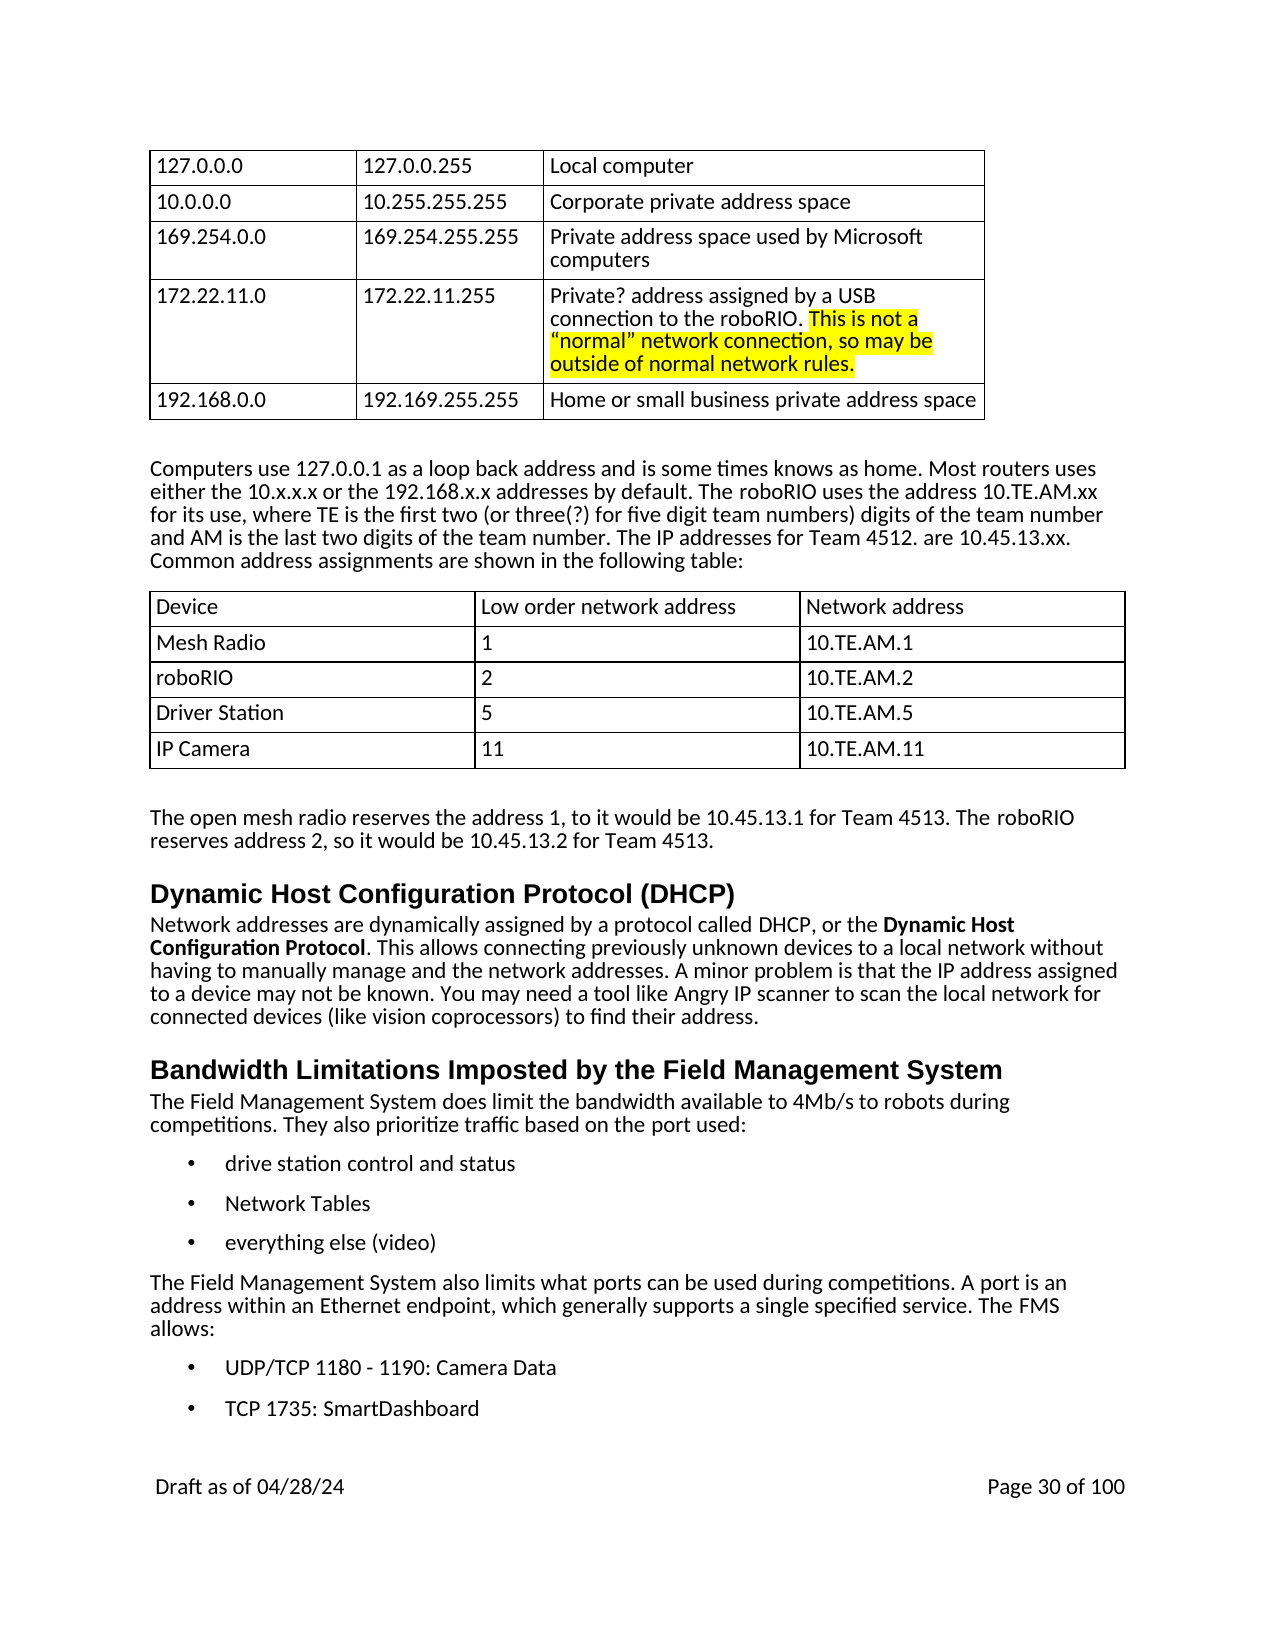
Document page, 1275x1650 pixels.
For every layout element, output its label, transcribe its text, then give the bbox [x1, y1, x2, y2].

text Computers use 127.0.0.1 as a loop back address and is some times knows as home. Most routers uses either the 10.x.x.x or the 192.168.x.x addresses by default. The roboRIO uses the address 10.TE.AM.xx for its use, where TE is the first two (or three(?) for five digit team numbers) digits of the team number and AM is the last two digits of the team number. The IP addresses for Team 4512. are 10.45.13.xx. Common address assignments are shown in the following table: [150, 459, 1125, 574]
table_cell 192.168.0.0 [151, 384, 356, 419]
table_header Low order network address [476, 592, 799, 626]
table_header Device [151, 592, 474, 626]
table_cell 127.0.0.0 [151, 151, 356, 185]
table_cell Corporate private address space [544, 186, 984, 221]
text The Field Management System does limit the bandwidth available to 4Mb/s to robots during competitions. They also prioritize traffic based on the port used: [150, 1092, 1125, 1138]
table_cell 169.254.0.0 [151, 222, 356, 279]
table_cell Mesh Radio [151, 627, 474, 661]
subtitle Dynamic Host Configuration Protocol (DHCP) [150, 879, 1125, 909]
list drive station control and status [187, 1154, 1125, 1177]
table_cell 169.254.255.255 [357, 222, 543, 279]
table_cell 10.255.255.255 [357, 186, 543, 221]
table_cell 10.TE.AM.1 [801, 627, 1124, 661]
table_cell 10.TE.AM.11 [801, 733, 1124, 768]
table_cell 1 [476, 627, 799, 661]
list everything else (video) [187, 1233, 1125, 1256]
table_cell 2 [476, 663, 799, 697]
table_cell Local computer [544, 151, 984, 185]
list UDP/TCP 1180 - 1190: Camera Data [187, 1358, 1125, 1381]
table_cell roboRIO [151, 663, 474, 697]
table_header Network address [801, 592, 1124, 626]
table_cell 172.22.11.255 [357, 280, 543, 383]
table_cell Driver Station [151, 698, 474, 732]
text The Field Management System also limits what ports can be used during competitions. A port is an address within an Ethernet endpoint, which generally supports a single specified service. The FMS allows: [150, 1273, 1125, 1342]
table_cell Private? address assigned by a USB connection to the roboRIO. This is not a “normal” network connection, so may be outside of normal network rules. [544, 280, 984, 383]
table_cell IP Camera [151, 733, 474, 768]
subtitle Bandwidth Limitations Imposted by the Field Management System [150, 1055, 1125, 1086]
list TCP 1735: SmartDashboard [187, 1399, 1125, 1422]
table_cell Home or small business private address space [544, 384, 984, 419]
table_cell 5 [476, 698, 799, 732]
table_cell 172.22.11.0 [151, 280, 356, 383]
text Network addresses are dynamically assigned by a protocol called DHCP, or the Dynamic Host Configuration Protocol. This allows connecting previously unknown devices to a local network without having to manually manage and the network addresses. A minor problem is that the IP address assigned to a device may not be known. You may need a tool like Angry IP scanner to scan the local network for connected devices (like vision coprocessors) to find their address. [150, 916, 1125, 1030]
table_cell 10.TE.AM.2 [801, 663, 1124, 697]
text The open mesh radio reserves the address 1, to it would be 10.45.13.1 for Team 4513. The roboRIO reserves address 2, so it would be 10.45.13.2 for Team 4513. [150, 808, 1125, 854]
table_cell 192.169.255.255 [357, 384, 543, 419]
table_cell Private address space used by Microsoft computers [544, 222, 984, 279]
table_cell 11 [476, 733, 799, 768]
table_cell 10.0.0.0 [151, 186, 356, 221]
table_cell 127.0.0.255 [357, 151, 543, 185]
list Network Tables [187, 1194, 1125, 1217]
table_cell 10.TE.AM.5 [801, 698, 1124, 732]
